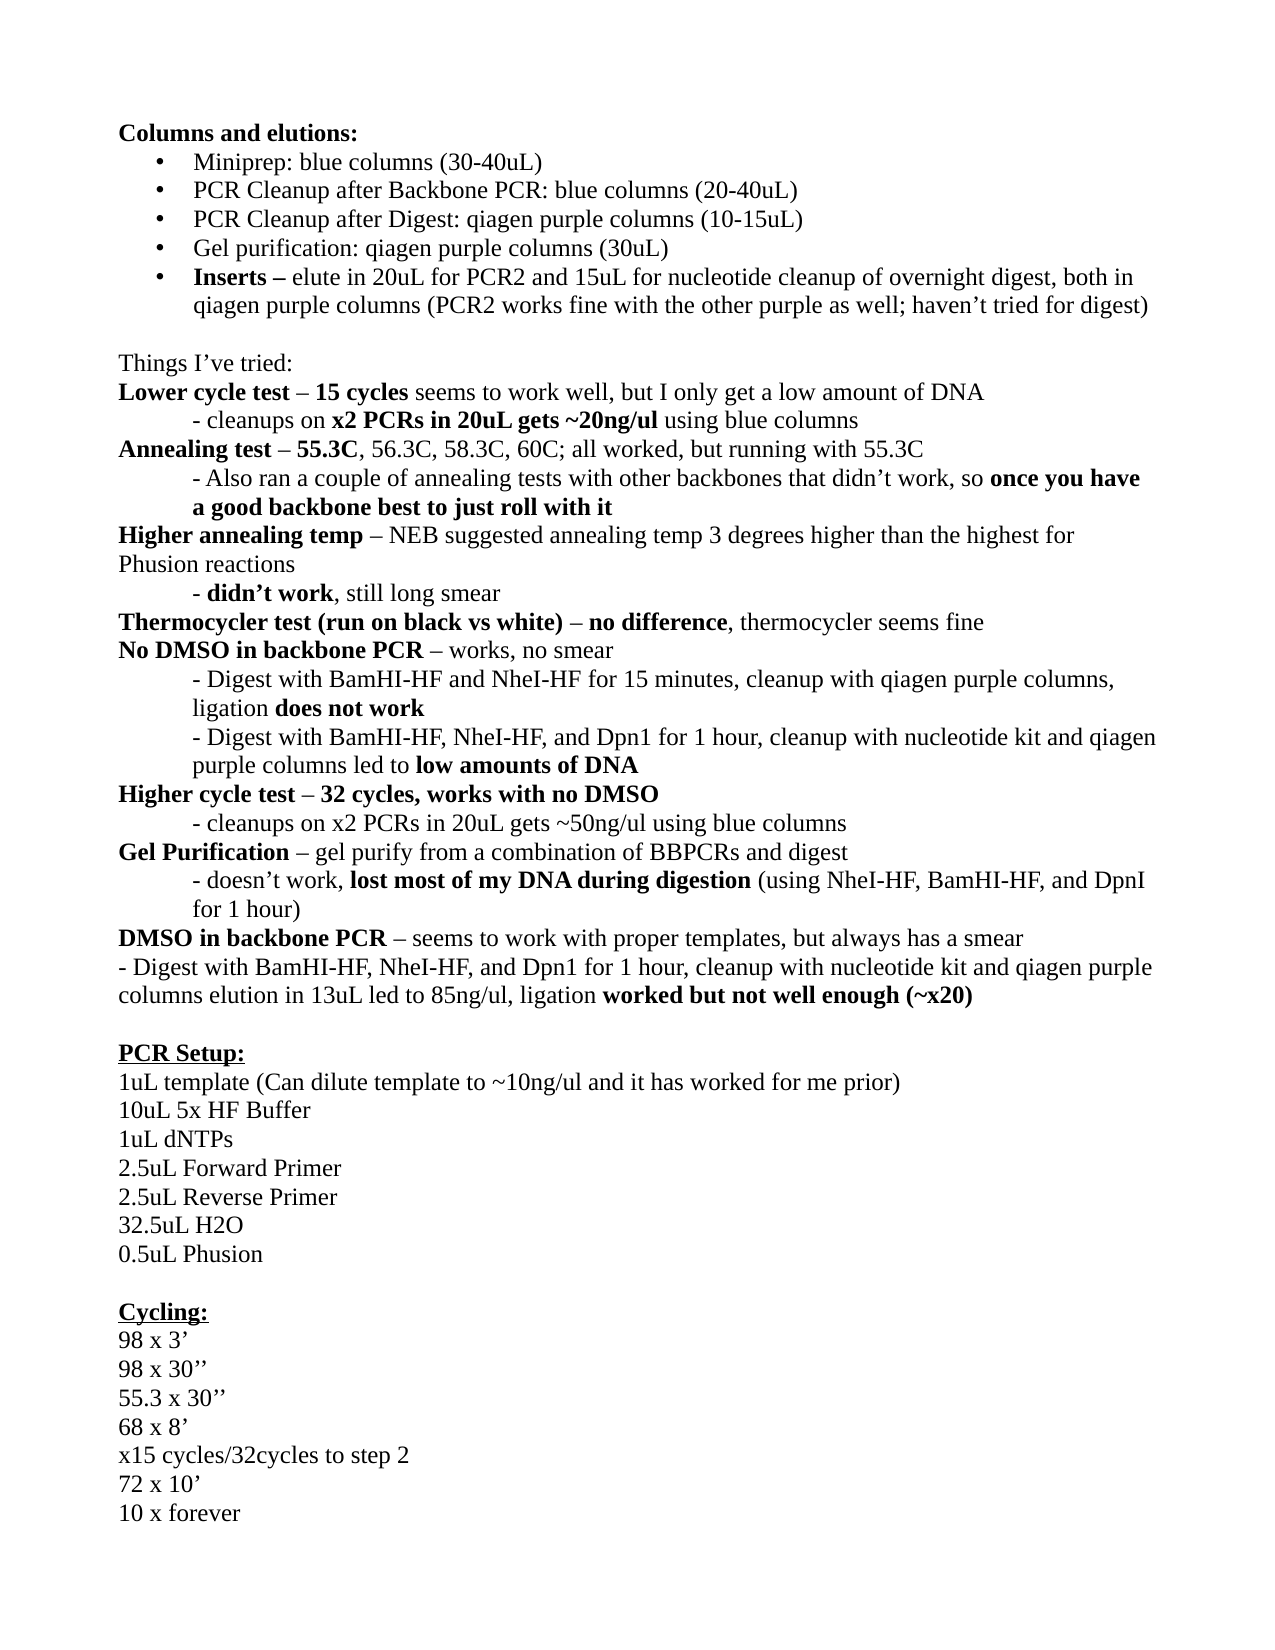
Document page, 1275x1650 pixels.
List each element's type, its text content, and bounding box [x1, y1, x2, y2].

list PCR Cleanup after Digest: qiagen purple columns (10-15uL) [156, 204, 1157, 233]
text x15 cycles/32cycles to step 2 [118, 1441, 1157, 1469]
text 2.5uL Reverse Primer [118, 1182, 1157, 1211]
text Cycling: [118, 1297, 1157, 1326]
text - Also ran a couple of annealing tests with other backbones that didn’t work, so once you have a good backbone best to just roll with it [118, 463, 1157, 521]
list PCR Cleanup after Backbone PCR: blue columns (20-40uL) [156, 176, 1157, 204]
list Inserts – elute in 20uL for PCR2 and 15uL for nucleotide cleanup of overnight digest, both in qiagen purple columns (PCR2 works fine with the other purple as well; haven’t tried for digest) [156, 262, 1157, 319]
text PCR Setup: [118, 1038, 1157, 1067]
text 10 x forever [118, 1498, 1157, 1527]
text Annealing test – 55.3C, 56.3C, 58.3C, 60C; all worked, but running with 55.3C [118, 434, 1157, 463]
text - cleanups on x2 PCRs in 20uL gets ~20ng/ul using blue columns [118, 406, 1157, 434]
text Higher cycle test – 32 cycles, works with no DMSO [118, 779, 1157, 808]
text 32.5uL H2O [118, 1211, 1157, 1239]
list Miniprep: blue columns (30-40uL) [156, 147, 1157, 176]
text 55.3 x 30’’ [118, 1383, 1157, 1412]
text - Digest with BamHI-HF, NheI-HF, and Dpn1 for 1 hour, cleanup with nucleotide kit and qiagen purple columns led to low amounts of DNA [118, 722, 1157, 779]
text Lower cycle test – 15 cycles seems to work well, but I only get a low amount of DNA [118, 377, 1157, 406]
text - didn’t work, still long smear [118, 578, 1157, 607]
text Gel Purification – gel purify from a combination of BBPCRs and digest [118, 837, 1157, 866]
text 98 x 30’’ [118, 1354, 1157, 1383]
text Columns and elutions: [118, 118, 1157, 147]
text DMSO in backbone PCR – seems to work with proper templates, but always has a smear [118, 923, 1157, 952]
text - cleanups on x2 PCRs in 20uL gets ~50ng/ul using blue columns [118, 808, 1157, 837]
text 2.5uL Forward Primer [118, 1153, 1157, 1182]
text No DMSO in backbone PCR – works, no smear [118, 636, 1157, 664]
text 1uL template (Can dilute template to ~10ng/ul and it has worked for me prior) [118, 1067, 1157, 1096]
text - Digest with BamHI-HF and NheI-HF for 15 minutes, cleanup with qiagen purple columns, ligation does not work [118, 664, 1157, 722]
text Thermocycler test (run on black vs white) – no difference, thermocycler seems fine [118, 607, 1157, 636]
text 0.5uL Phusion [118, 1239, 1157, 1268]
text - doesn’t work, lost most of my DNA during digestion (using NheI-HF, BamHI-HF, and DpnI for 1 hour) [118, 866, 1157, 923]
text 10uL 5x HF Buffer [118, 1096, 1157, 1124]
text 68 x 8’ [118, 1412, 1157, 1441]
text 72 x 10’ [118, 1469, 1157, 1498]
text Higher annealing temp – NEB suggested annealing temp 3 degrees higher than the highest for Phusion reactions [118, 521, 1157, 578]
text Things I’ve tried: [118, 348, 1157, 377]
text 98 x 3’ [118, 1326, 1157, 1354]
list Gel purification: qiagen purple columns (30uL) [156, 233, 1157, 262]
text - Digest with BamHI-HF, NheI-HF, and Dpn1 for 1 hour, cleanup with nucleotide kit and qiagen purple columns elution in 13uL led to 85ng/ul, ligation worked but not well enough (~x20) [118, 952, 1157, 1009]
text 1uL dNTPs [118, 1124, 1157, 1153]
